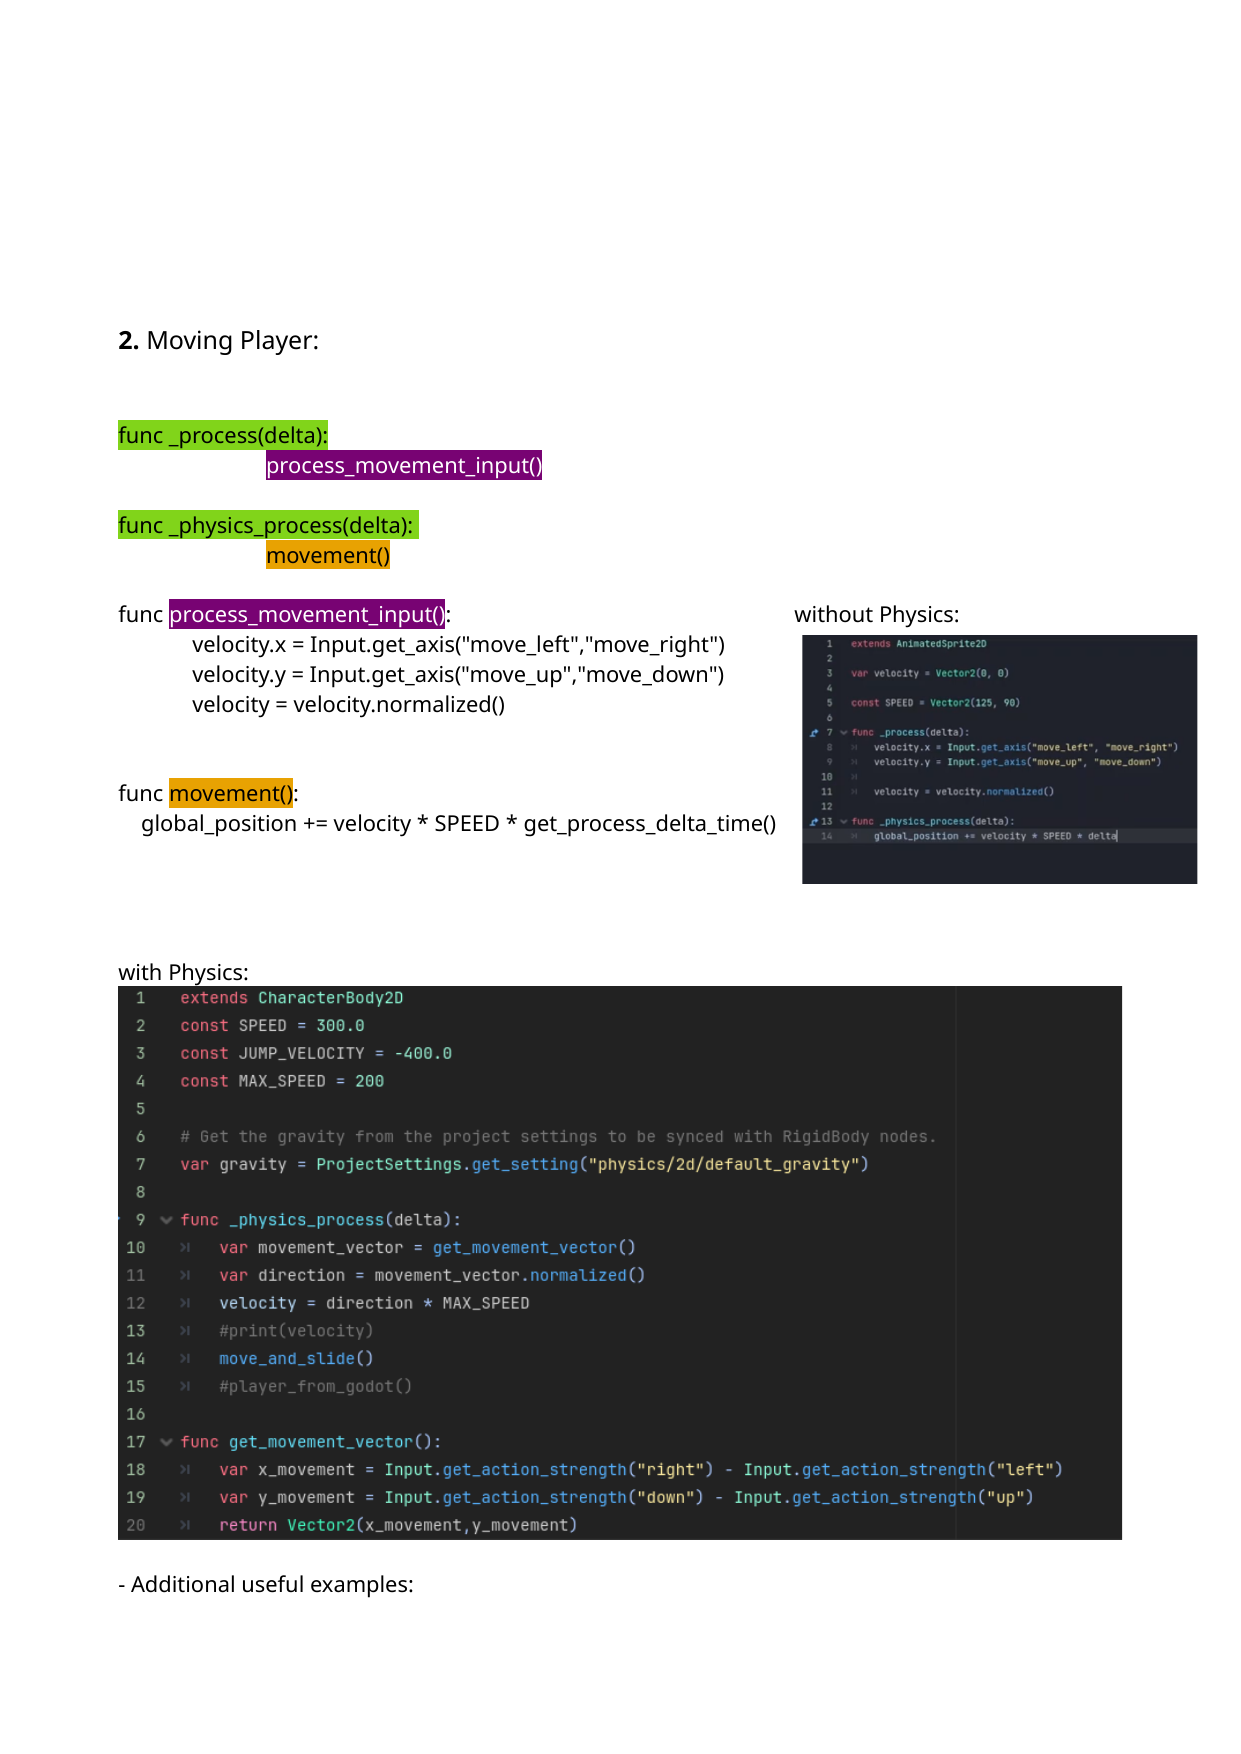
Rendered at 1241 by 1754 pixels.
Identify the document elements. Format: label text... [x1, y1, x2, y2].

text func process_movement_input(): without Physics: [118, 599, 1122, 629]
text with Physics: [118, 957, 1122, 986]
text - Additional useful examples: [118, 1569, 1122, 1599]
text global_position += velocity * SPEED * get_process_delta_time() [118, 808, 802, 837]
text func movement(): [118, 778, 802, 808]
text velocity.x = Input.get_axis("move_left","move_right") [118, 629, 1122, 659]
text 2. Moving Player: [118, 322, 1122, 357]
text process_movement_input() [118, 450, 1122, 480]
picture [802, 635, 1198, 884]
text velocity.y = Input.get_axis("move_up","move_down") [118, 659, 802, 688]
text func _process(delta): [118, 420, 1122, 450]
text velocity = velocity.normalized() [118, 688, 802, 718]
picture [118, 986, 1123, 1540]
text movement() [118, 539, 1122, 569]
text func _physics_process(delta): [118, 510, 1122, 539]
